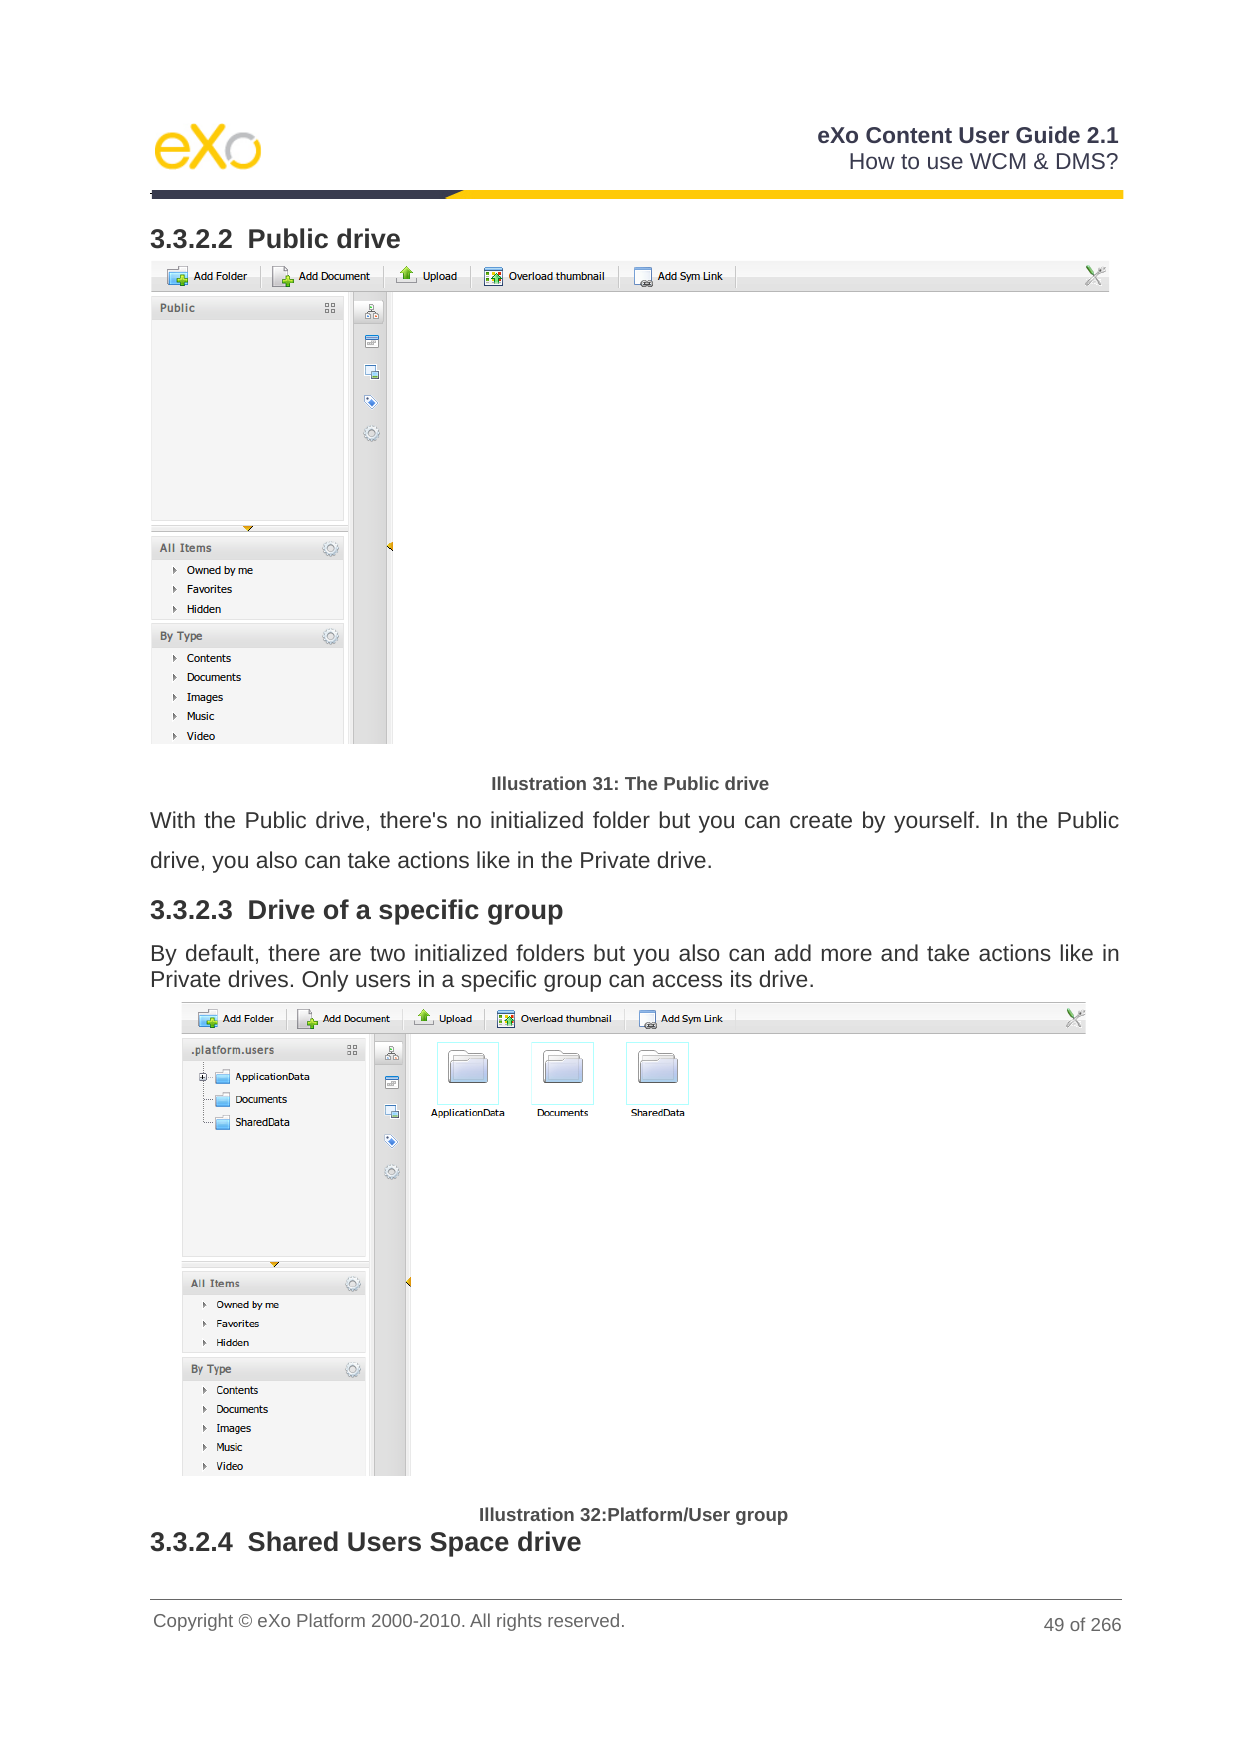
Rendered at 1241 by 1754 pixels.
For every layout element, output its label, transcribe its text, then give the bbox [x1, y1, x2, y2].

subtitle Shared Users Space drive [150, 1008, 1122, 1557]
picture [181, 1002, 1086, 1476]
subtitle Public drive [150, 223, 1122, 255]
picture [151, 260, 1110, 744]
text By default, there are two initialized folders but you also can add more and take actions like in Private drives. Only users in a specific group can access its drive. [150, 940, 1122, 993]
text Illustration 31: The Public drive [154, 744, 1107, 794]
text Illustration 32:Platform/User group [182, 1476, 1086, 1526]
text With the Public drive, there's no initialized folder but you can create by yourself. In the Public drive, you also can take actions like in the Private drive. [150, 262, 1122, 873]
subtitle Drive of a specific group [150, 894, 1122, 925]
picture [151, 190, 1124, 199]
picture [155, 123, 262, 170]
